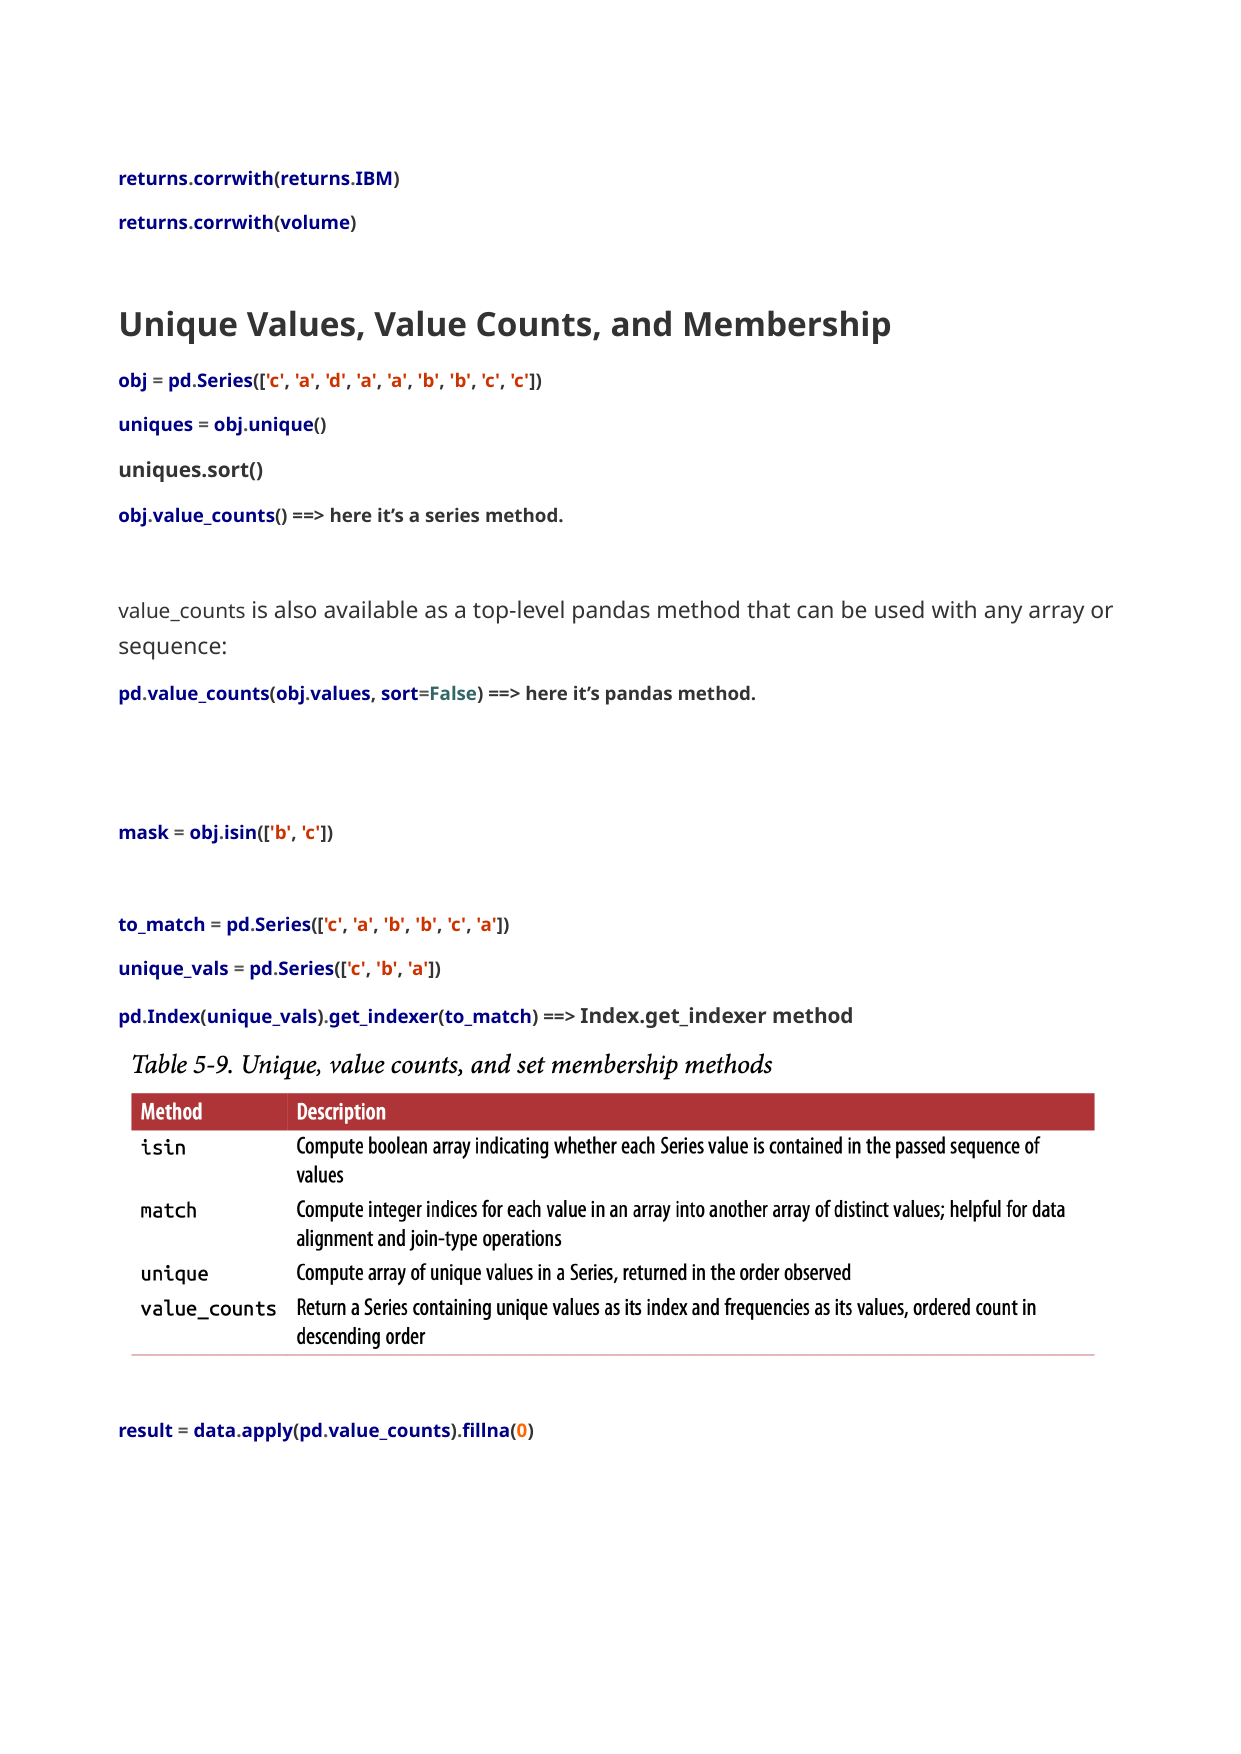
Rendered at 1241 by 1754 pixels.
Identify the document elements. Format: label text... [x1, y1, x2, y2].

text value_counts is also available as a top-level pandas method that can be used with any array or sequence: [118, 594, 1122, 661]
text to_match = pd.Series(['c', 'a', 'b', 'b', 'c', 'a']) [118, 911, 1122, 937]
picture [118, 1049, 1123, 1365]
text returns.corrwith(returns.IBM) [118, 166, 1122, 191]
text pd.value_counts(obj.values, sort=False) ==> here it’s pandas method. [118, 681, 1122, 706]
text returns.corrwith(volume) [118, 209, 1122, 235]
text pd.Index(unique_vals).get_indexer(to_match) ==> Index.get_indexer method [118, 999, 1122, 1030]
text mask = obj.isin(['b', 'c']) [118, 820, 1122, 845]
text result = data.apply(pd.value_counts).fillna(0) [118, 1417, 1122, 1442]
text obj = pd.Series(['c', 'a', 'd', 'a', 'a', 'b', 'b', 'c', 'c']) [118, 368, 1122, 393]
text uniques.sort() [118, 456, 1122, 484]
text Unique Values, Value Counts, and Membership [118, 301, 1122, 346]
text obj.value_counts() ==> here it’s a series method. [118, 503, 1122, 528]
text uniques = obj.unique() [118, 412, 1122, 437]
text unique_vals = pd.Series(['c', 'b', 'a']) [118, 955, 1122, 981]
